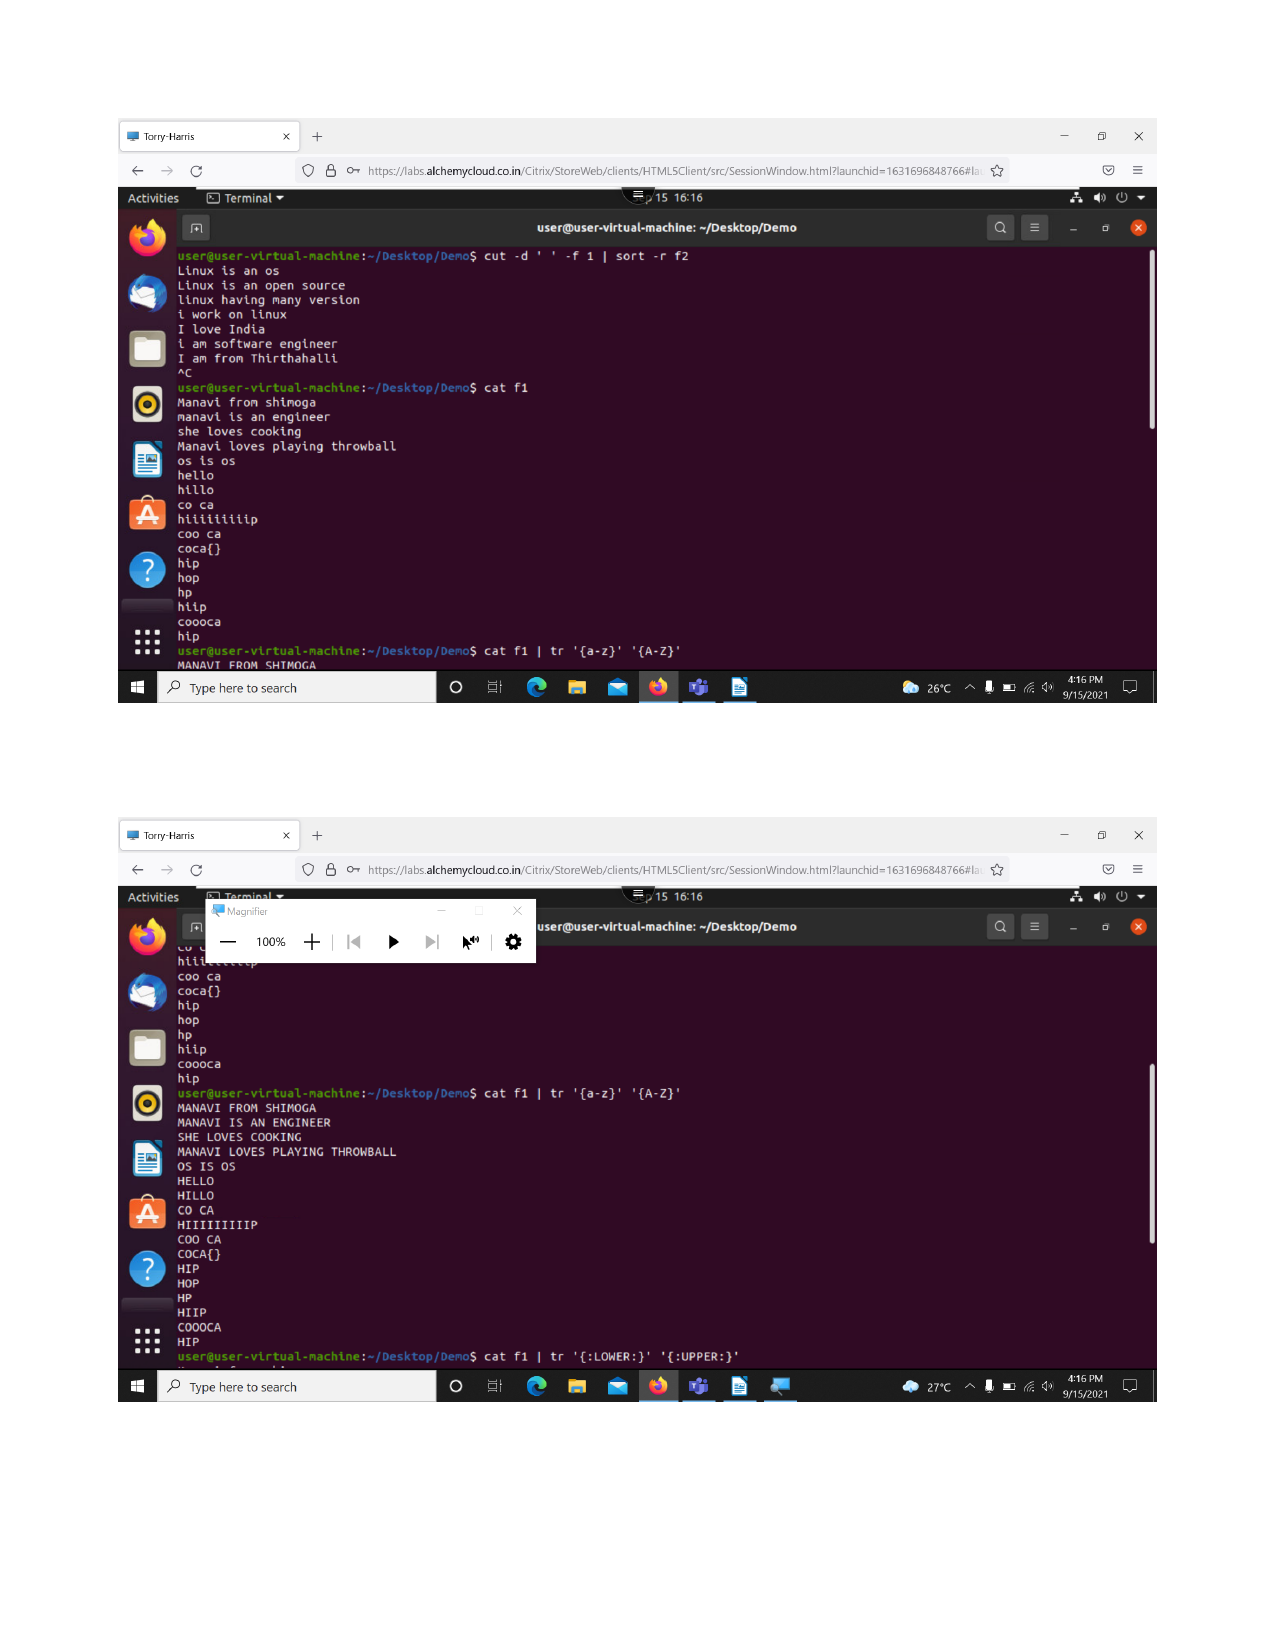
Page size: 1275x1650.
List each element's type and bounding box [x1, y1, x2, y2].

picture [118, 118, 1157, 703]
picture [118, 817, 1157, 1402]
